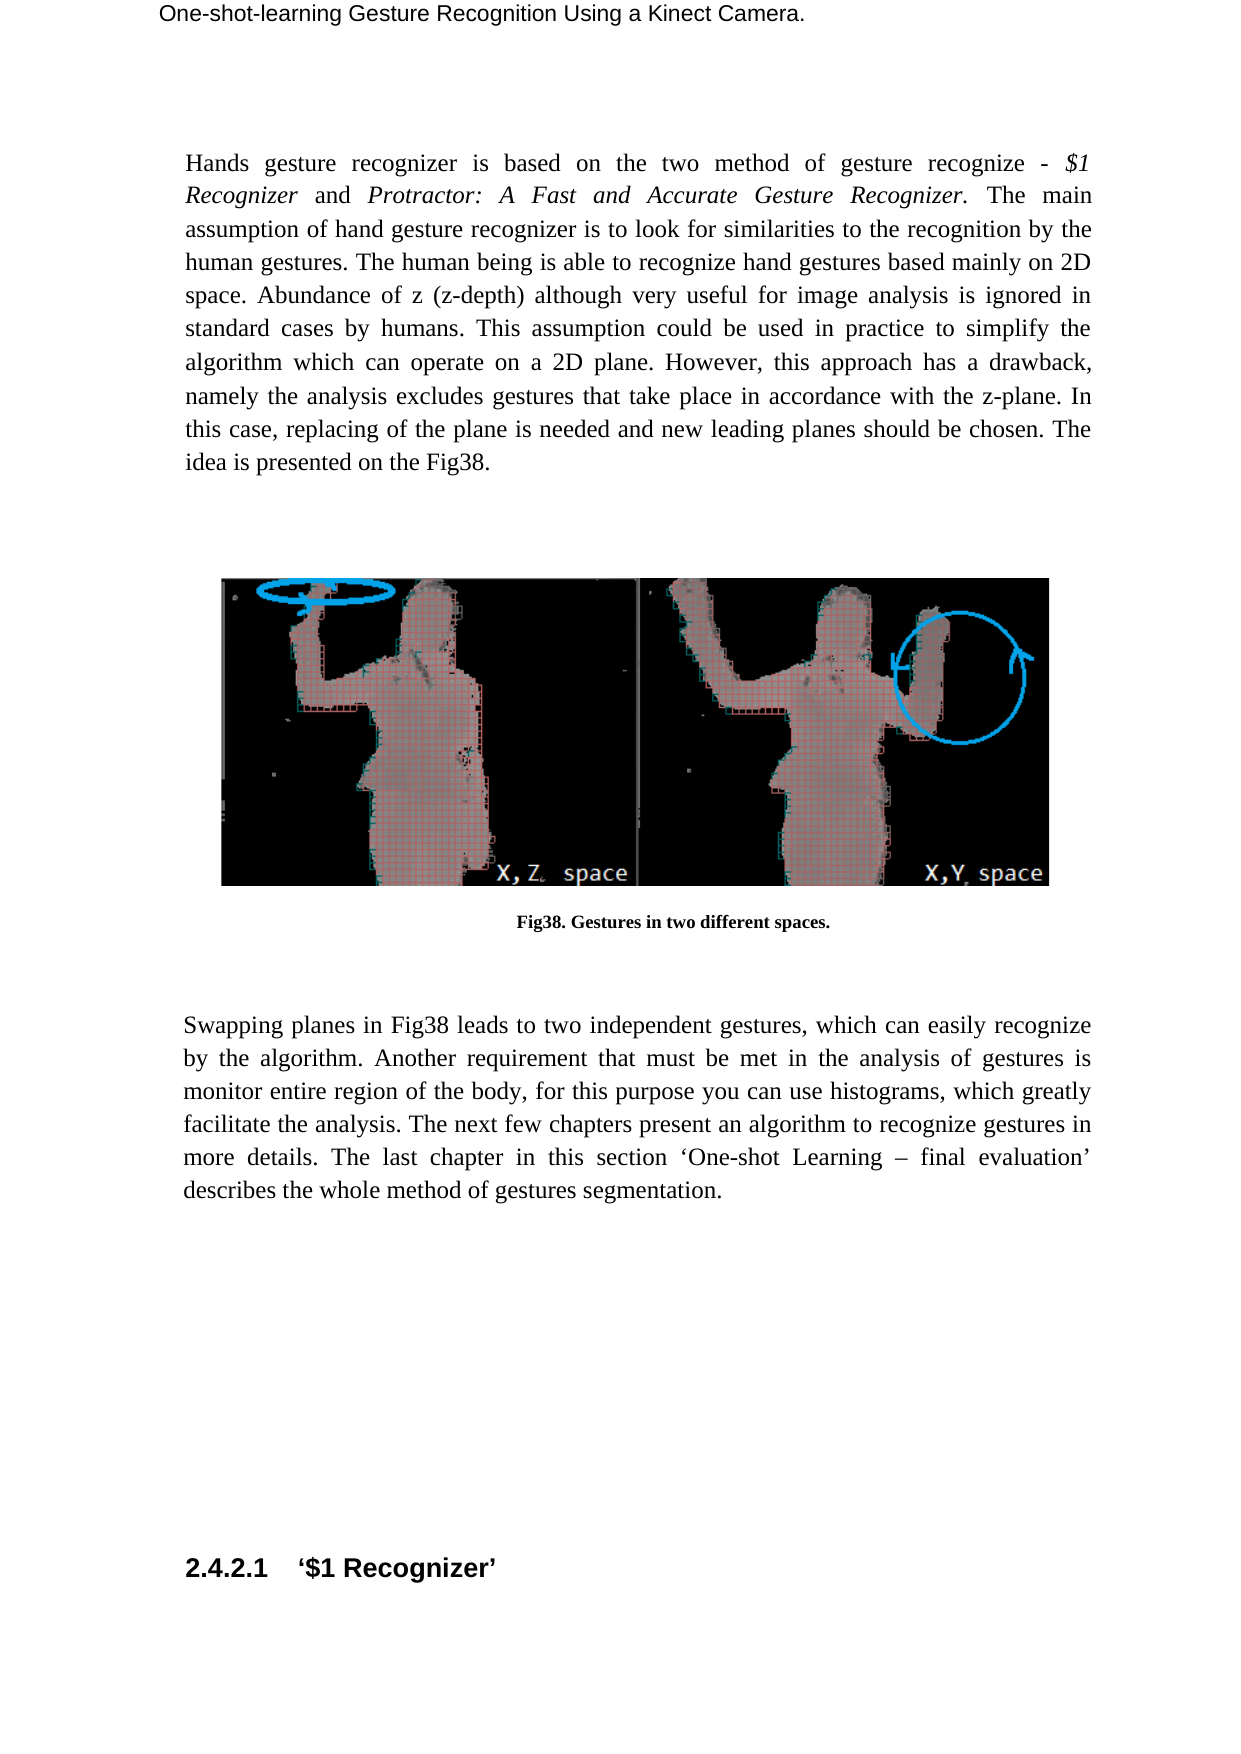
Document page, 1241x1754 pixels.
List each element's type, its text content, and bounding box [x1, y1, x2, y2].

list ‘$1 Recognizer’ [185, 1552, 1093, 1584]
text Swapping planes in Fig38 leads to two independent gestures, which can easily recognize by the algorithm. Another requirement that must be met in the analysis of gestures is monitor entire region of the body, for this purpose you can use histograms, which greatly facilitate the analysis. The next few chapters present an algorithm to recognize gestures in more details. The last chapter in this section ‘One-shot Learning – final evaluation’ describes the whole method of gestures segmentation. [183, 1010, 1093, 1204]
text Fig38. Gestures in two different spaces. [443, 911, 1093, 932]
text Hands gesture recognizer is based on the two method of gesture recognize - $1 Recognizer and Protractor: A Fast and Accurate Gesture Recognizer. The main assumption of hand gesture recognizer is to look for similarities to the recognition by the human gestures. The human being is able to recognize hand gestures based mainly on 2D space. Abundance of z (z-depth) although very useful for image analysis is ignored in standard cases by humans. This assumption could be used in practice to simplify the algorithm which can operate on a 2D plane. However, this approach has a drawback, namely the analysis excludes gestures that take place in accordance with the z-plane. In this case, replacing of the plane is needed and new leading planes should be chosen. The idea is presented on the Fig38. [185, 148, 1093, 476]
